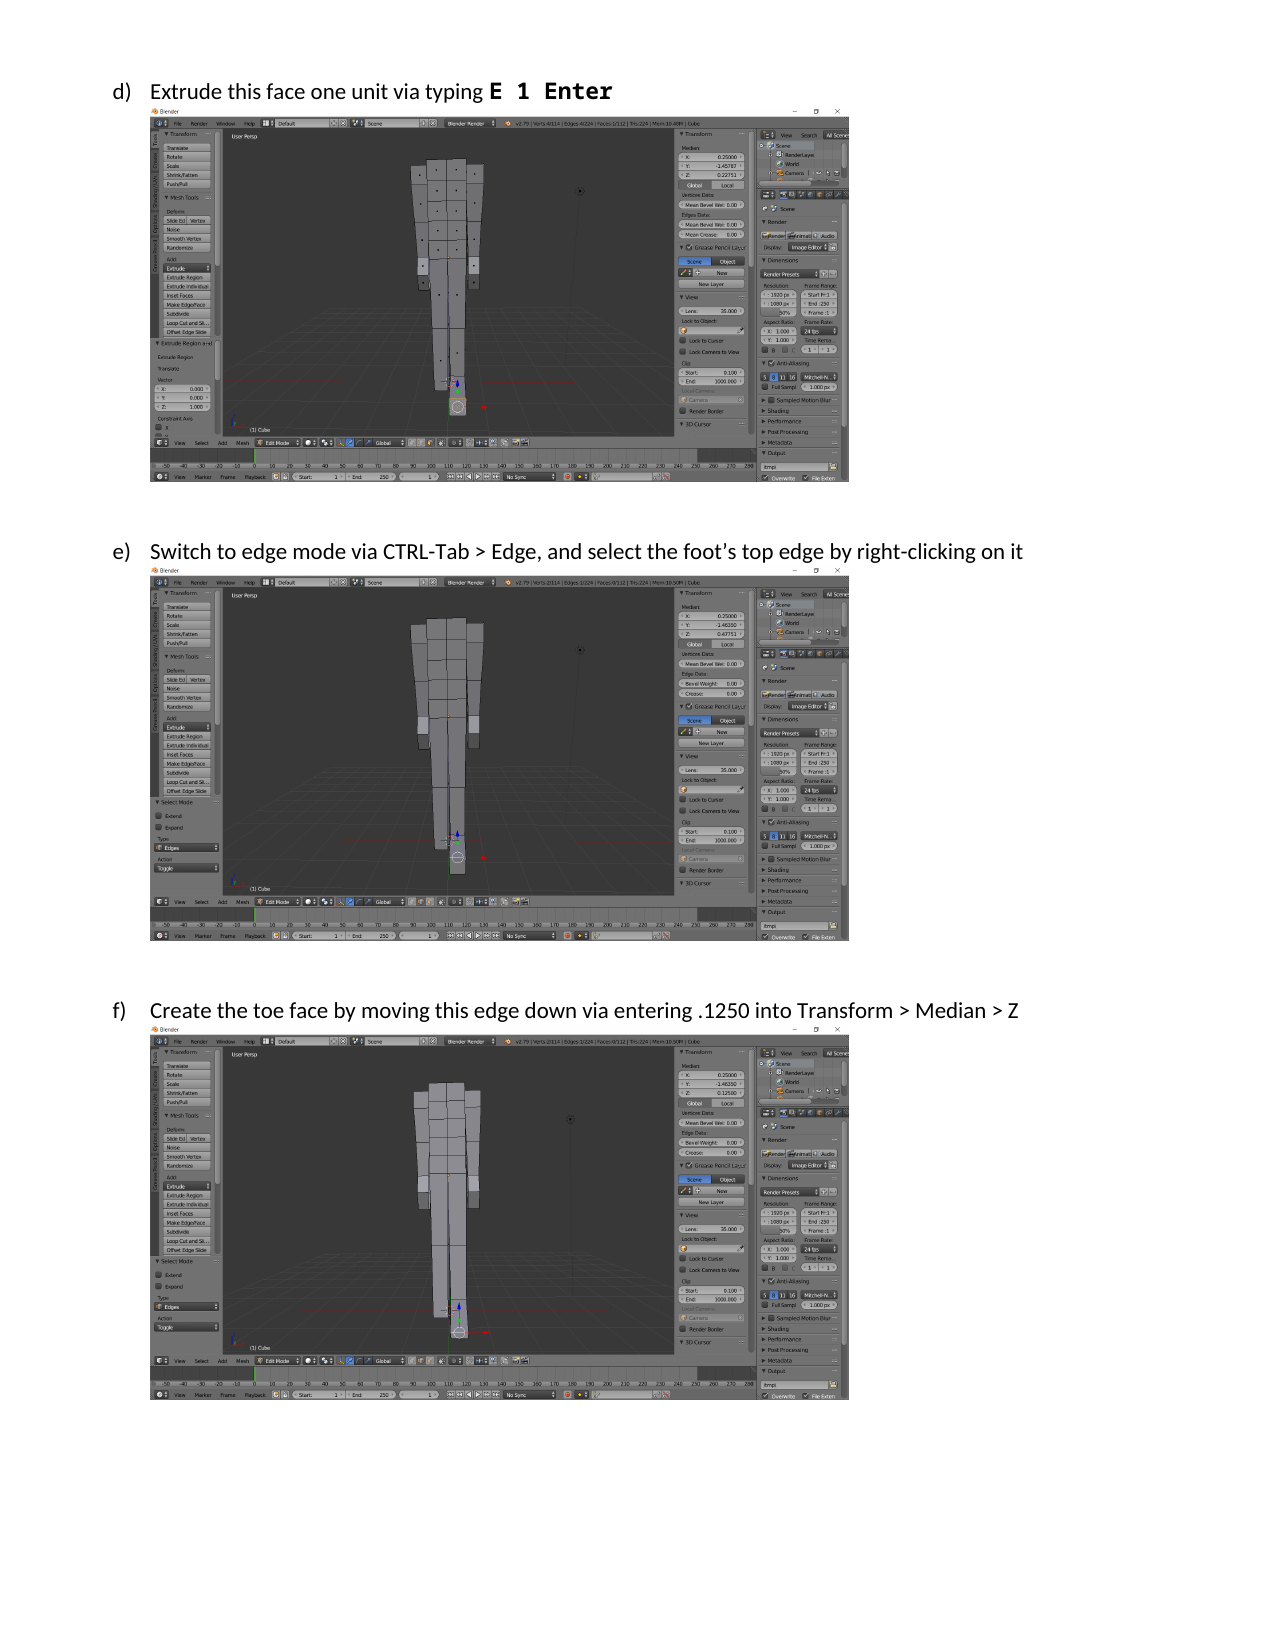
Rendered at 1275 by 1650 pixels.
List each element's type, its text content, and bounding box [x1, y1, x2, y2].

list Switch to edge mode via CTRL-Tab > Edge, and select the foot’s top edge by right-clicking on it [112, 537, 1200, 940]
list Create the toe face by moving this edge down via entering .1250 into Transform > Median > Z [112, 996, 1200, 1399]
list Extrude this face one unit via typing E 1 Enter [112, 75, 1200, 481]
